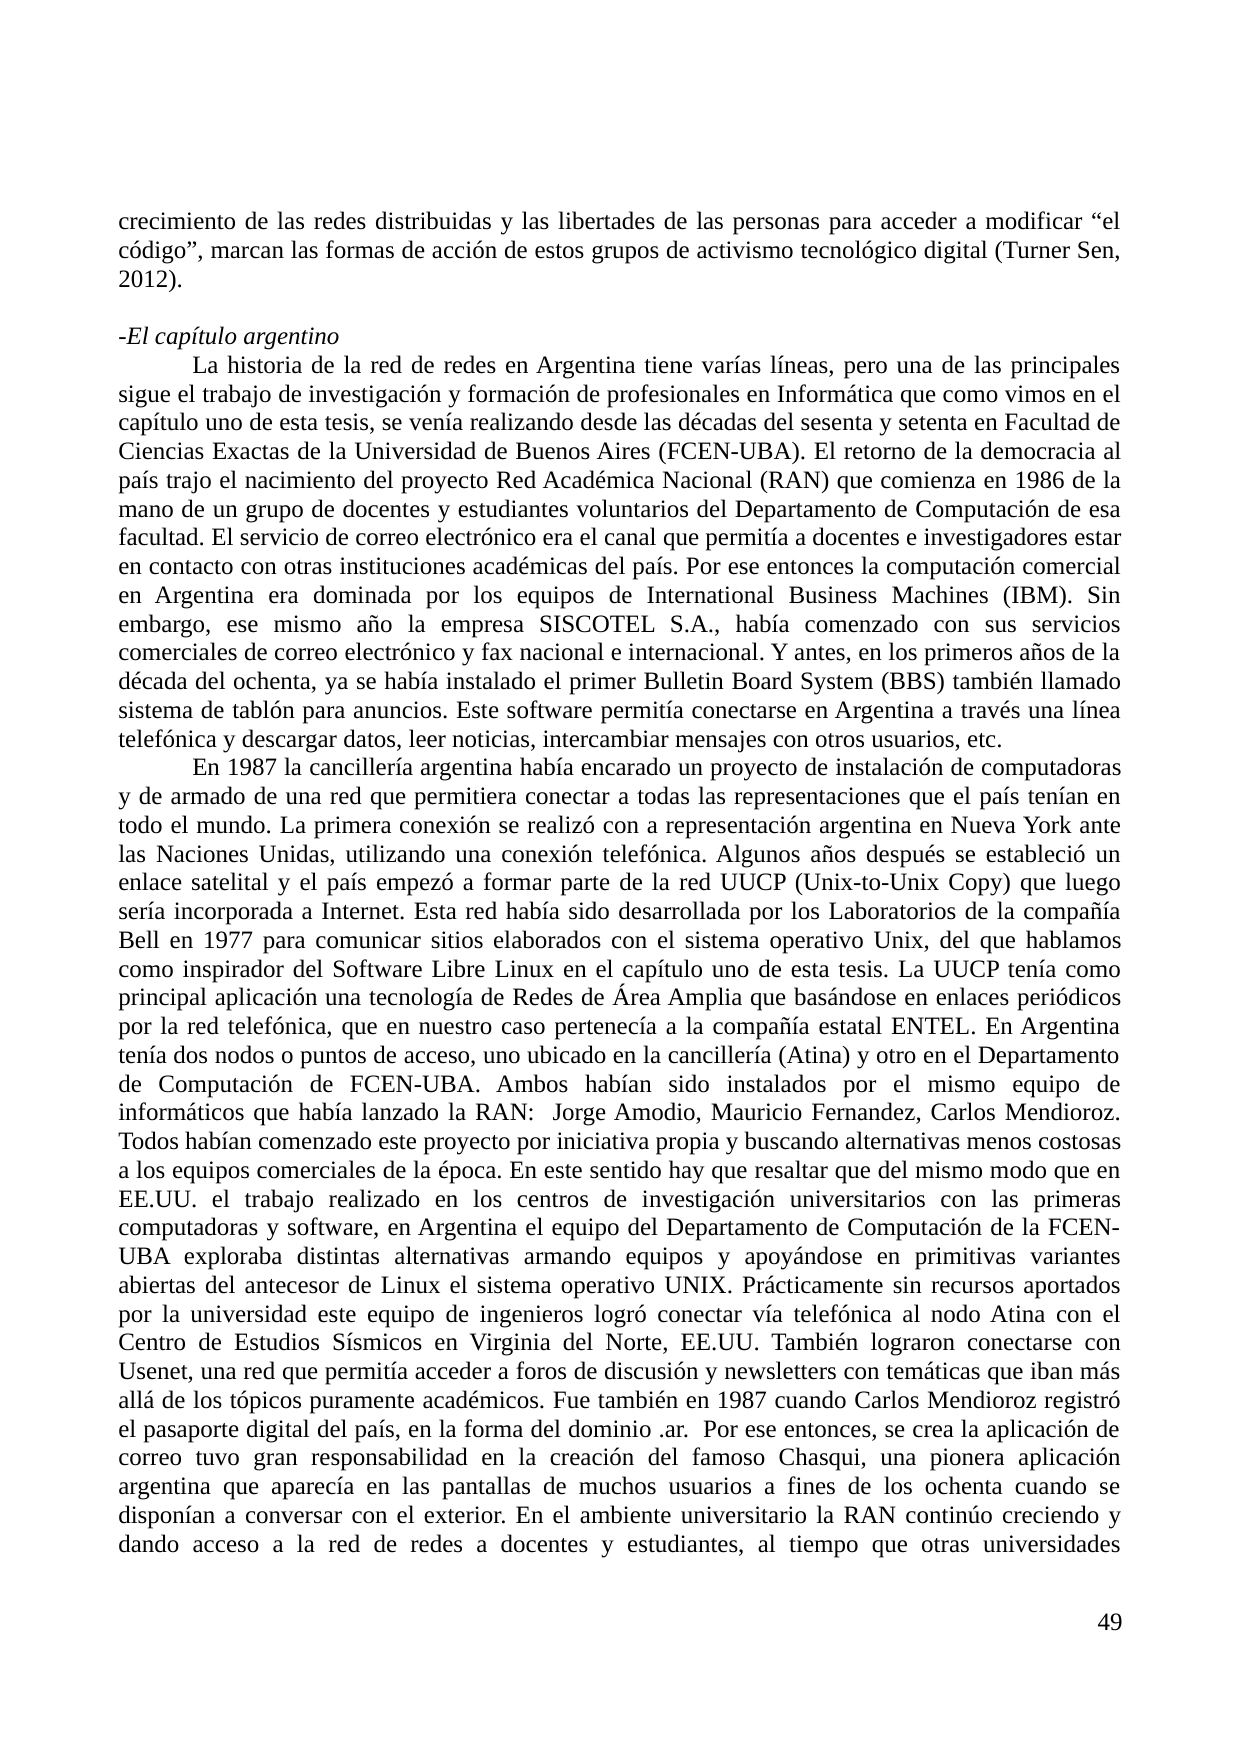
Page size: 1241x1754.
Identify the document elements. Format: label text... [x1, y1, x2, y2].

text La historia de la red de redes en Argentina tiene varías líneas, pero una de las principales sigue el trabajo de investigación y formación de profesionales en Informática que como vimos en el capítulo uno de esta tesis, se venía realizando desde las décadas del sesenta y setenta en Facultad de Ciencias Exactas de la Universidad de Buenos Aires (FCEN-UBA). El retorno de la democracia al país trajo el nacimiento del proyecto Red Académica Nacional (RAN) que comienza en 1986 de la mano de un grupo de docentes y estudiantes voluntarios del Departamento de Computación de esa facultad. El servicio de correo electrónico era el canal que permitía a docentes e investigadores estar en contacto con otras instituciones académicas del país. Por ese entonces la computación comercial en Argentina era dominada por los equipos de International Business Machines (IBM). Sin embargo, ese mismo año la empresa SISCOTEL S.A., había comenzado con sus servicios comerciales de correo electrónico y fax nacional e internacional. Y antes, en los primeros años de la década del ochenta, ya se había instalado el primer Bulletin Board System (BBS) también llamado sistema de tablón para anuncios. Este software permitía conectarse en Argentina a través una línea telefónica y descargar datos, leer noticias, intercambiar mensajes con otros usuarios, etc. [118, 350, 1122, 752]
subtitle -El capítulo argentino [118, 321, 1122, 350]
text crecimiento de las redes distribuidas y las libertades de las personas para acceder a modificar “el código”, marcan las formas de acción de estos grupos de activismo tecnológico digital (Turner Sen, 2012). [118, 206, 1122, 292]
text En 1987 la cancillería argentina había encarado un proyecto de instalación de computadoras y de armado de una red que permitiera conectar a todas las representaciones que el país tenían en todo el mundo. La primera conexión se realizó con a representación argentina en Nueva York ante las Naciones Unidas, utilizando una conexión telefónica. Algunos años después se estableció un enlace satelital y el país empezó a formar parte de la red UUCP (Unix-to-Unix Copy) que luego sería incorporada a Internet. Esta red había sido desarrollada por los Laboratorios de la compañía Bell en 1977 para comunicar sitios elaborados con el sistema operativo Unix, del que hablamos como inspirador del Software Libre Linux en el capítulo uno de esta tesis. La UUCP tenía como principal aplicación una tecnología de Redes de Área Amplia que basándose en enlaces periódicos por la red telefónica, que en nuestro caso pertenecía a la compañía estatal ENTEL. En Argentina tenía dos nodos o puntos de acceso, uno ubicado en la cancillería (Atina) y otro en el Departamento de Computación de FCEN-UBA. Ambos habían sido instalados por el mismo equipo de informáticos que había lanzado la RAN: Jorge Amodio, Mauricio Fernandez, Carlos Mendioroz. Todos habían comenzado este proyecto por iniciativa propia y buscando alternativas menos costosas a los equipos comerciales de la época. En este sentido hay que resaltar que del mismo modo que en EE.UU. el trabajo realizado en los centros de investigación universitarios con las primeras computadoras y software, en Argentina el equipo del Departamento de Computación de la FCEN-UBA exploraba distintas alternativas armando equipos y apoyándose en primitivas variantes abiertas del antecesor de Linux el sistema operativo UNIX. Prácticamente sin recursos aportados por la universidad este equipo de ingenieros logró conectar vía telefónica al nodo Atina con el Centro de Estudios Sísmicos en Virginia del Norte, EE.UU. También lograron conectarse con Usenet, una red que permitía acceder a foros de discusión y newsletters con temáticas que iban más allá de los tópicos puramente académicos. Fue también en 1987 cuando Carlos Mendioroz registró el pasaporte digital del país, en la forma del dominio .ar. Por ese entonces, se crea la aplicación de correo tuvo gran responsabilidad en la creación del famoso Chasqui, una pionera aplicación argentina que aparecía en las pantallas de muchos usuarios a fines de los ochenta cuando se disponían a conversar con el exterior. En el ambiente universitario la RAN continúo creciendo y dando acceso a la red de redes a docentes y estudiantes, al tiempo que otras universidades [118, 752, 1122, 1557]
